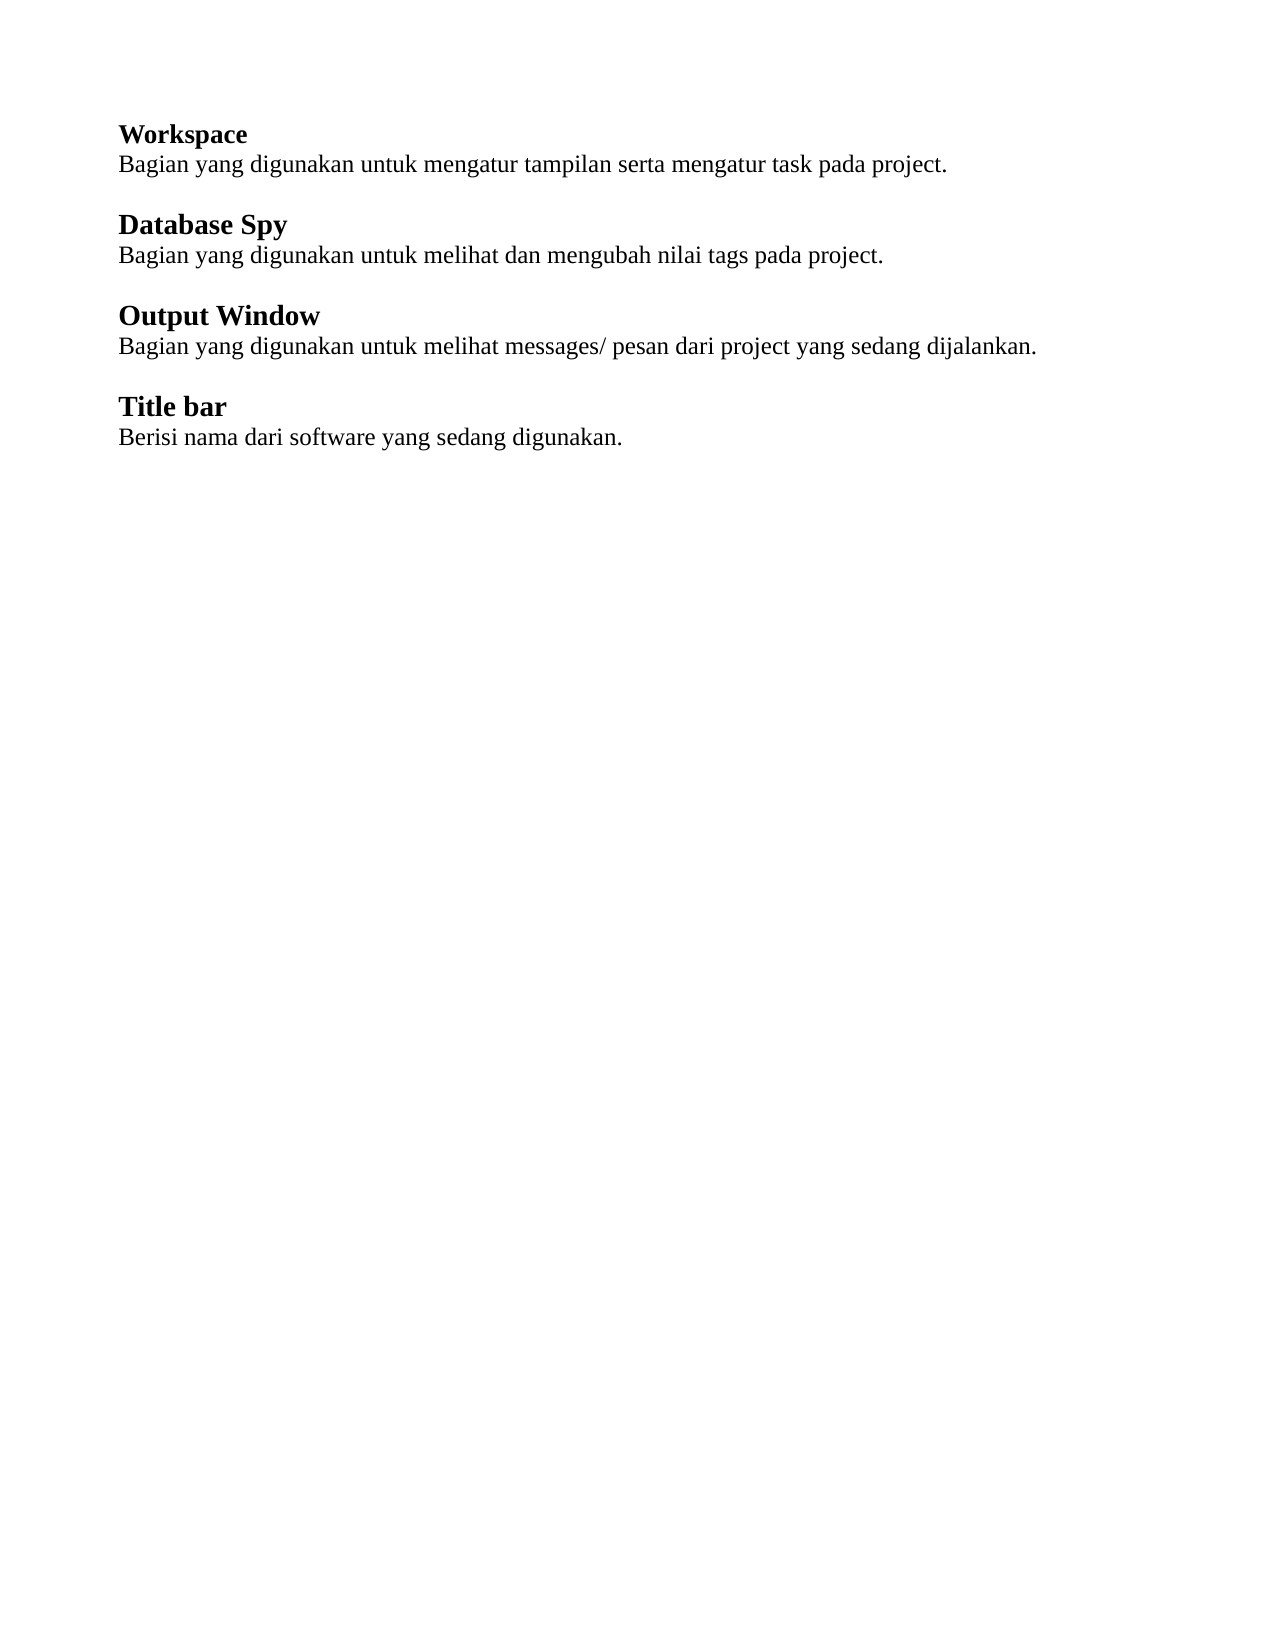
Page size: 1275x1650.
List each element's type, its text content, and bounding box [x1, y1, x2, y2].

text Workspace [118, 118, 1157, 149]
text Title bar [118, 389, 1157, 422]
text Output Window [118, 298, 1157, 331]
text Bagian yang digunakan untuk melihat messages/ pesan dari project yang sedang dijalankan. [118, 331, 1157, 360]
text Database Spy [118, 207, 1157, 240]
text Bagian yang digunakan untuk mengatur tampilan serta mengatur task pada project. [118, 149, 1157, 178]
text Berisi nama dari software yang sedang digunakan. [118, 422, 1157, 451]
text Bagian yang digunakan untuk melihat dan mengubah nilai tags pada project. [118, 240, 1157, 269]
